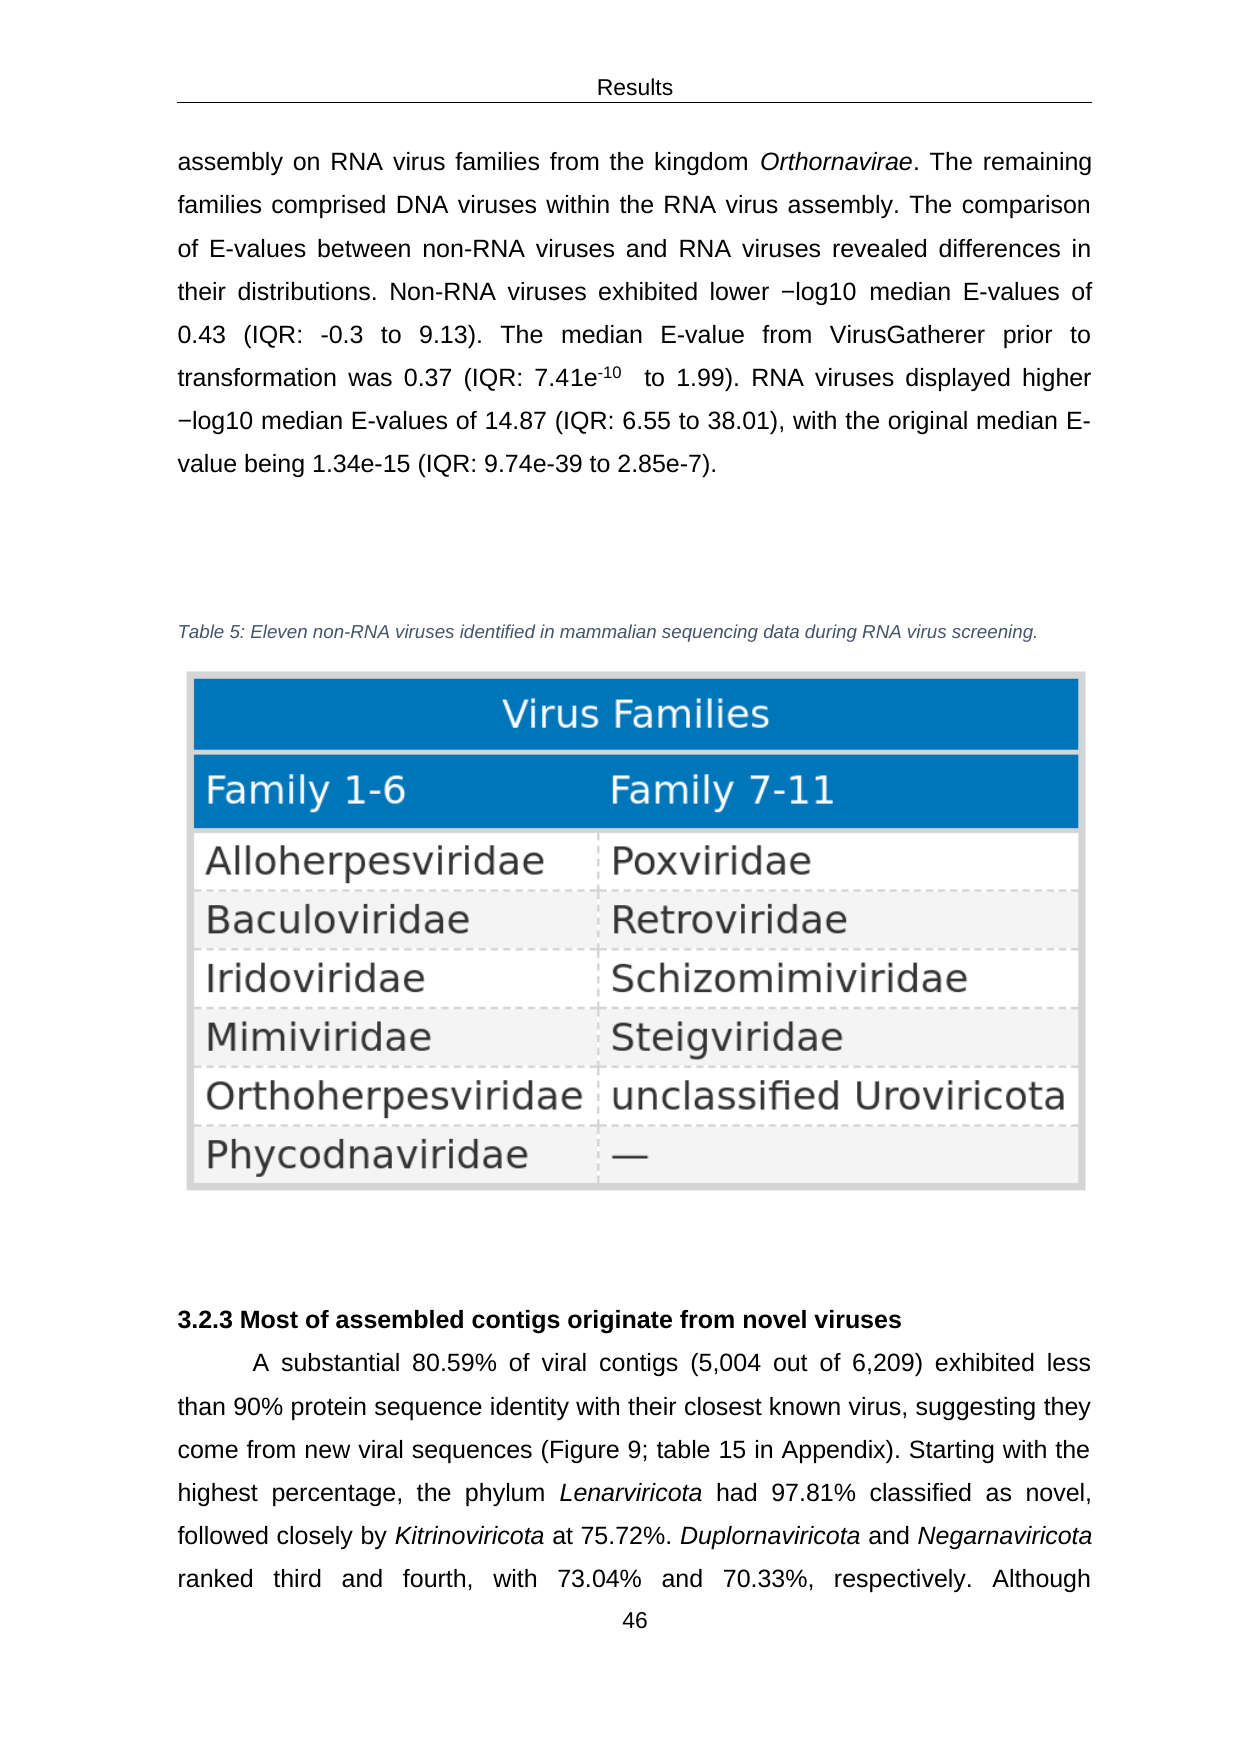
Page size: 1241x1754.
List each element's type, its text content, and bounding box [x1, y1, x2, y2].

text Table 5: Eleven non-RNA viruses identified in mammalian sequencing data during RNA virus screening. [177, 621, 1092, 643]
subtitle 3.2.3 Most of assembled contigs originate from novel viruses [177, 1305, 1092, 1334]
text assembly on RNA virus families from the kingdom Orthornavirae. The remaining families comprised DNA viruses within the RNA virus assembly. The comparison of E-values between non-RNA viruses and RNA viruses revealed differences in their distributions. Non-RNA viruses exhibited lower −log10 ​median E-values of 0.43 (IQR: -0.3 to 9.13). The median E-value from VirusGatherer prior to transformation was 0.37 (IQR: 7.41e-10 to 1.99). RNA viruses displayed higher −log10​ median E-values of 14.87 (IQR: 6.55 to 38.01), with the original median E-value being 1.34e-15 (IQR: 9.74e-39 to 2.85e-7). [177, 147, 1092, 478]
text A substantial 80.59% of viral contigs (5,004 out of 6,209) exhibited less than 90% protein sequence identity with their closest known virus, suggesting they come from new viral sequences (Figure 9; table 15 in Appendix). Starting with the highest percentage, the phylum Lenarviricota had 97.81% classified as novel, followed closely by Kitrinoviricota at 75.72%. Duplornaviricota and Negarnaviricota ranked third and fourth, with 73.04% and 70.33%, respectively. Although [177, 1348, 1092, 1593]
